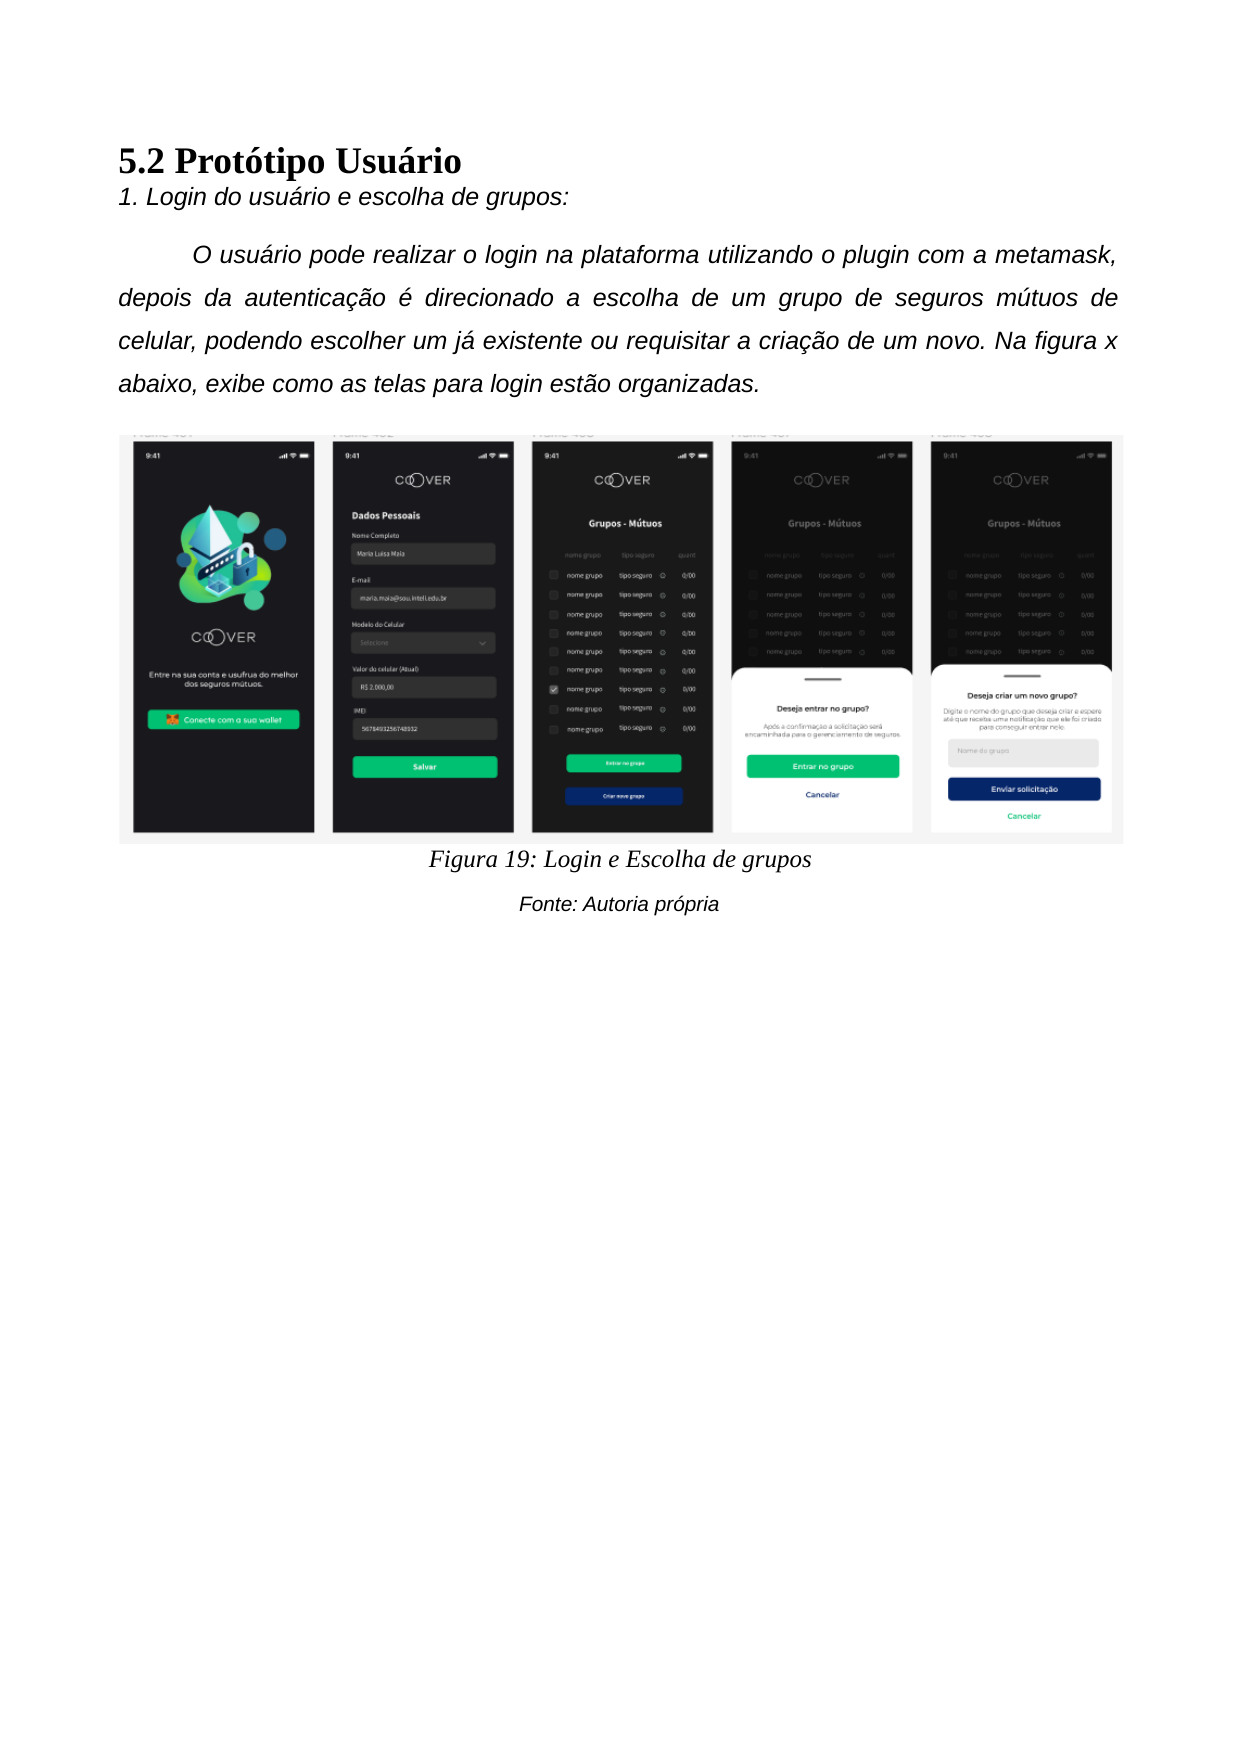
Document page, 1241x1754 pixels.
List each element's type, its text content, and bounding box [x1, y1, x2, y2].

text O usuário pode realizar o login na plataforma utilizando o plugin com a metamask, depois da autenticação é direcionado a escolha de um grupo de seguros mútuos de celular, podendo escolher um já existente ou requisitar a criação de um novo. Na figura x abaixo, exibe como as telas para login estão organizadas. [118, 240, 1122, 398]
text [119, 872, 1123, 880]
text [119, 423, 1123, 435]
subtitle 5.2 Protótipo Usuário [118, 139, 1122, 182]
text 1. Login do usuário e escolha de grupos: [118, 182, 1122, 211]
text Figura 19: Login e Escolha de grupos [119, 844, 1123, 872]
text Fonte: Autoria própria [118, 427, 1122, 916]
